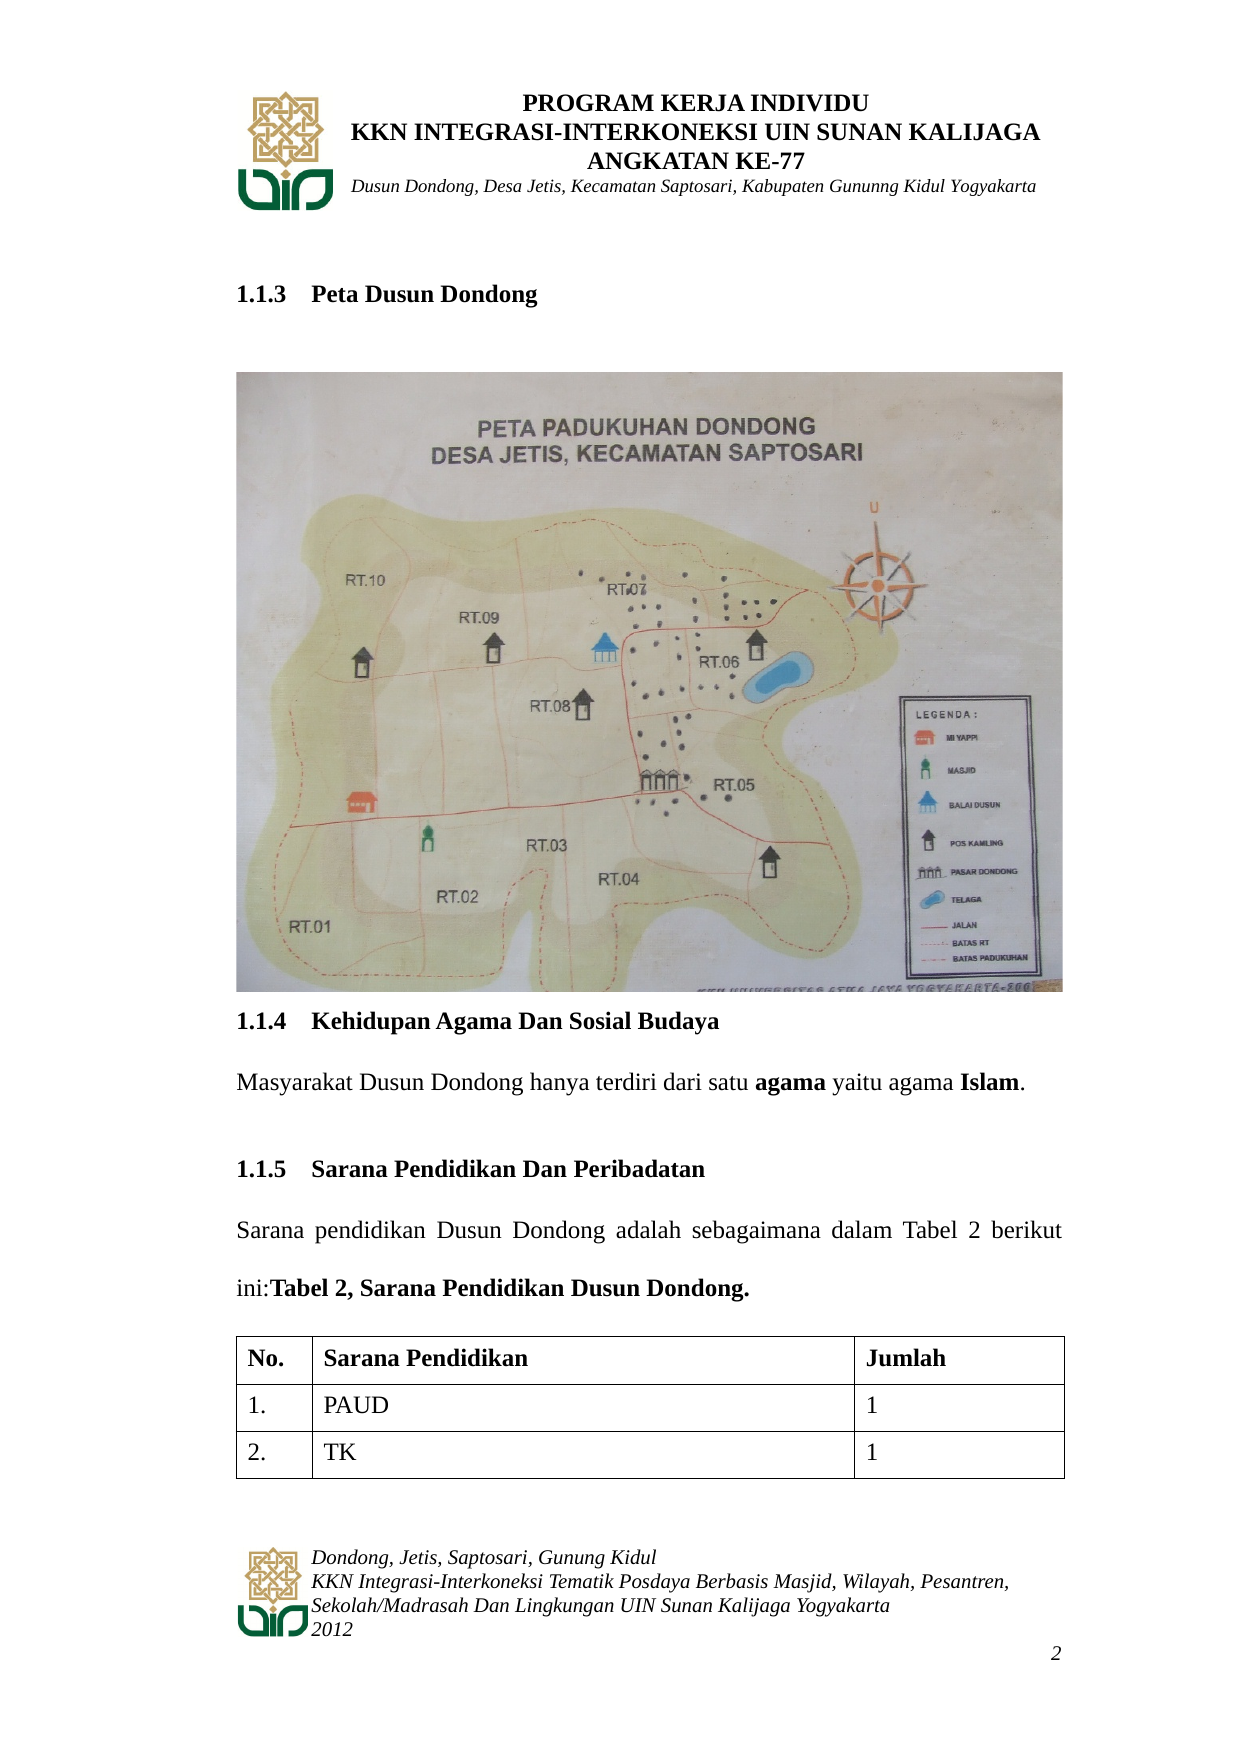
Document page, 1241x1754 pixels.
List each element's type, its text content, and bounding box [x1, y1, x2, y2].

table_header Sarana Pendidikan [313, 1337, 854, 1383]
subtitle Sarana Pendidikan Dan Peribadatan [236, 1154, 1063, 1183]
picture [237, 1547, 308, 1637]
table_cell 1 [855, 1385, 1064, 1431]
table_cell 1 [855, 1432, 1064, 1478]
table_header No. [237, 1337, 312, 1383]
table_cell 2. [237, 1432, 312, 1478]
picture [236, 372, 1063, 992]
text Masyarakat Dusun Dondong hanya terdiri dari satu agama yaitu agama Islam. [236, 1067, 1063, 1096]
table_header Jumlah [855, 1337, 1064, 1383]
subtitle [236, 363, 1063, 372]
text Sarana pendidikan Dusun Dondong adalah sebagaimana dalam Tabel 2 berikut ini:Tabel 2, Sarana Pendidikan Dusun Dondong. [236, 1215, 1063, 1301]
subtitle Peta Dusun Dondong [236, 279, 1063, 308]
table_cell TK [313, 1432, 854, 1478]
subtitle Kehidupan Agama Dan Sosial Budaya [236, 992, 1063, 1035]
table_cell PAUD [313, 1385, 854, 1431]
table_cell 1. [237, 1385, 312, 1431]
picture [237, 90, 334, 211]
